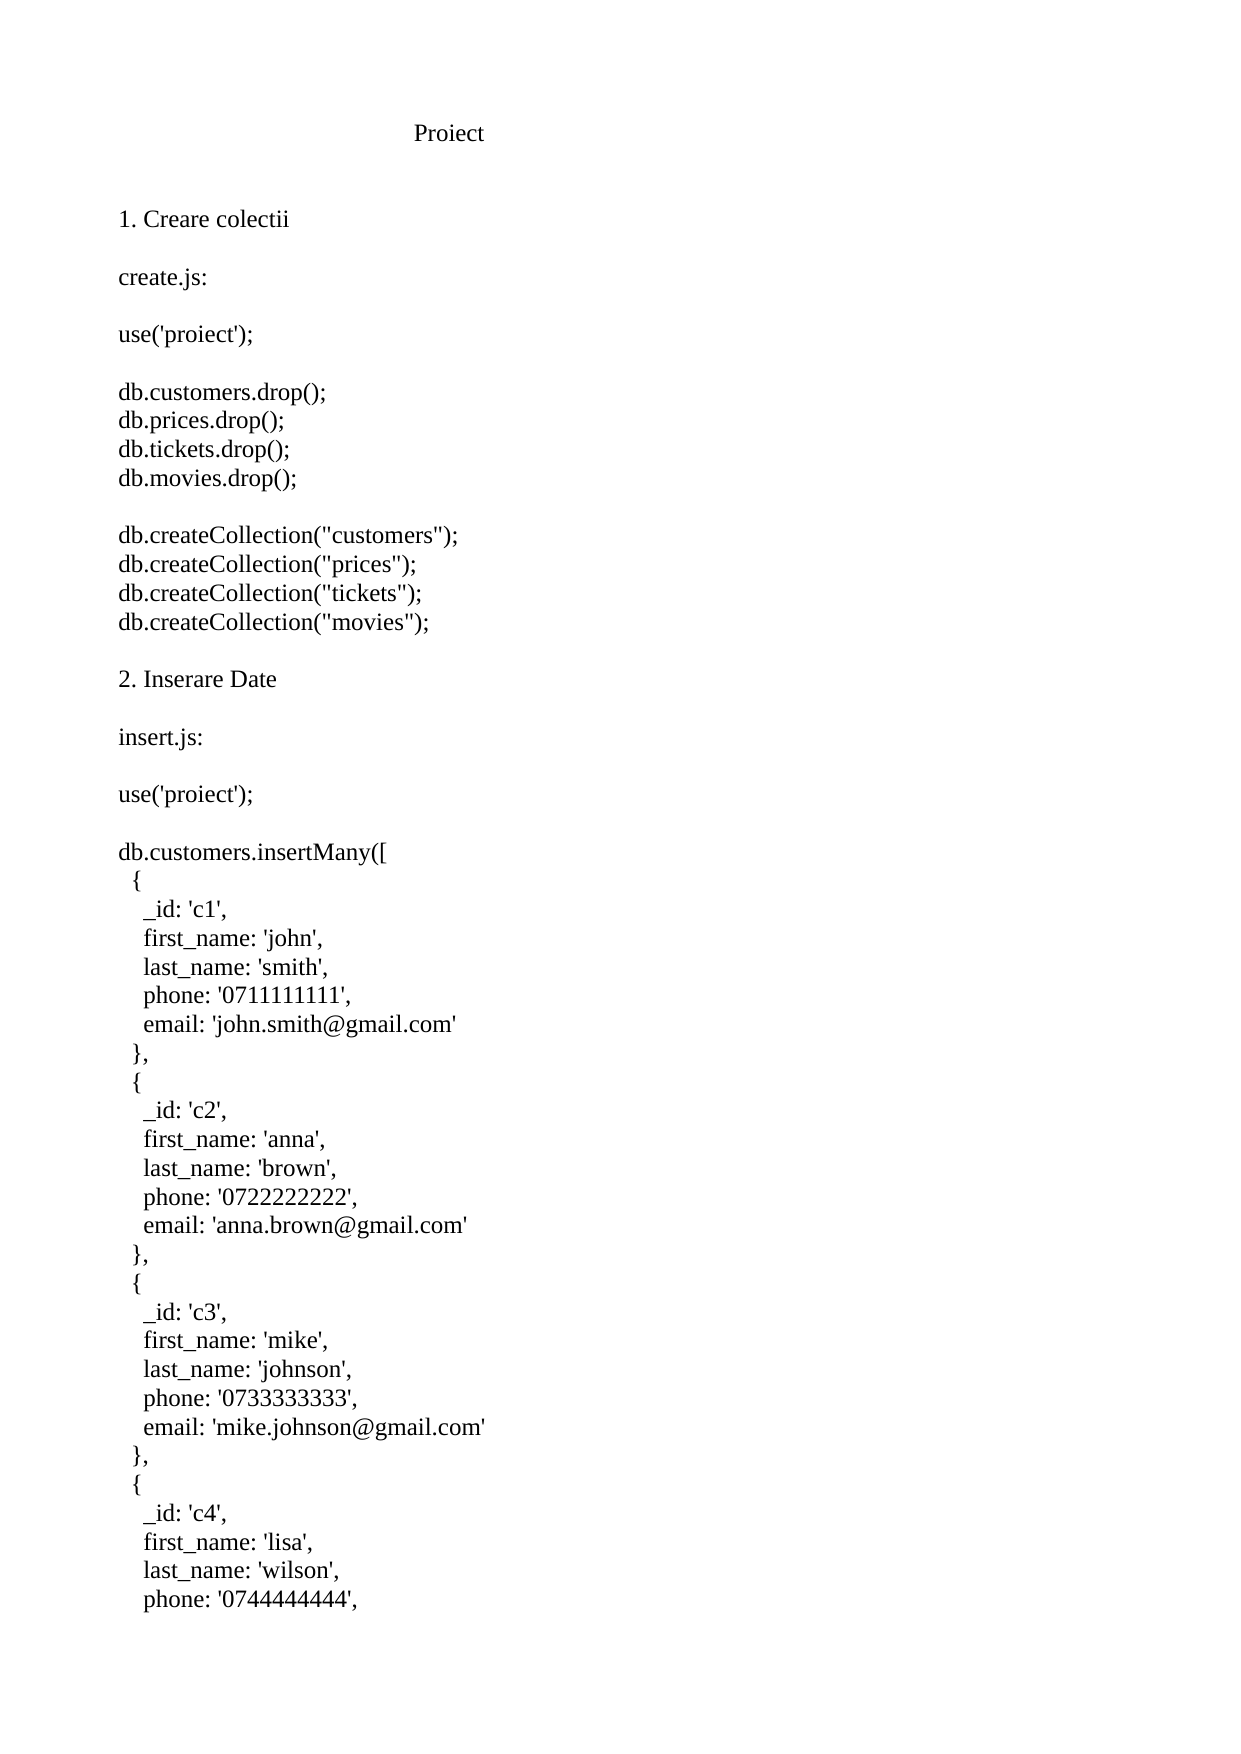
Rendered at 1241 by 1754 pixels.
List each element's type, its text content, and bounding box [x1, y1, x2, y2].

text email: 'mike.johnson@gmail.com' [118, 1412, 1122, 1441]
text }, [118, 1239, 1122, 1268]
text db.movies.drop(); [118, 463, 1122, 492]
text last_name: 'wilson', [118, 1556, 1122, 1584]
text last_name: 'brown', [118, 1153, 1122, 1182]
text phone: '0744444444', [118, 1584, 1122, 1613]
text db.prices.drop(); [118, 406, 1122, 434]
text insert.js: [118, 722, 1122, 751]
text email: 'john.smith@gmail.com' [118, 1009, 1122, 1038]
text 2. Inserare Date [118, 664, 1122, 693]
text Proiect 1. Creare colectii [118, 118, 1122, 233]
text db.customers.drop(); [118, 377, 1122, 406]
text _id: 'c2', [118, 1096, 1122, 1124]
text db.customers.insertMany([ [118, 837, 1122, 866]
text first_name: 'anna', [118, 1124, 1122, 1153]
text create.js: [118, 262, 1122, 291]
text { [118, 1469, 1122, 1498]
text _id: 'c3', [118, 1297, 1122, 1326]
text }, [118, 1441, 1122, 1469]
text use('proiect'); [118, 319, 1122, 348]
text first_name: 'john', [118, 923, 1122, 952]
text email: 'anna.brown@gmail.com' [118, 1211, 1122, 1239]
text last_name: 'smith', [118, 952, 1122, 981]
text phone: '0711111111', [118, 981, 1122, 1009]
text last_name: 'johnson', [118, 1354, 1122, 1383]
text phone: '0722222222', [118, 1182, 1122, 1211]
text _id: 'c1', [118, 894, 1122, 923]
text use('proiect'); [118, 779, 1122, 808]
text db.createCollection("customers"); [118, 521, 1122, 549]
text db.createCollection("prices"); [118, 549, 1122, 578]
text _id: 'c4', [118, 1498, 1122, 1527]
text { [118, 866, 1122, 894]
text phone: '0733333333', [118, 1383, 1122, 1412]
text db.createCollection("movies"); [118, 607, 1122, 636]
text }, [118, 1038, 1122, 1067]
text db.createCollection("tickets"); [118, 578, 1122, 607]
text db.tickets.drop(); [118, 434, 1122, 463]
text first_name: 'mike', [118, 1326, 1122, 1354]
text { [118, 1268, 1122, 1297]
text first_name: 'lisa', [118, 1527, 1122, 1556]
text { [118, 1067, 1122, 1096]
